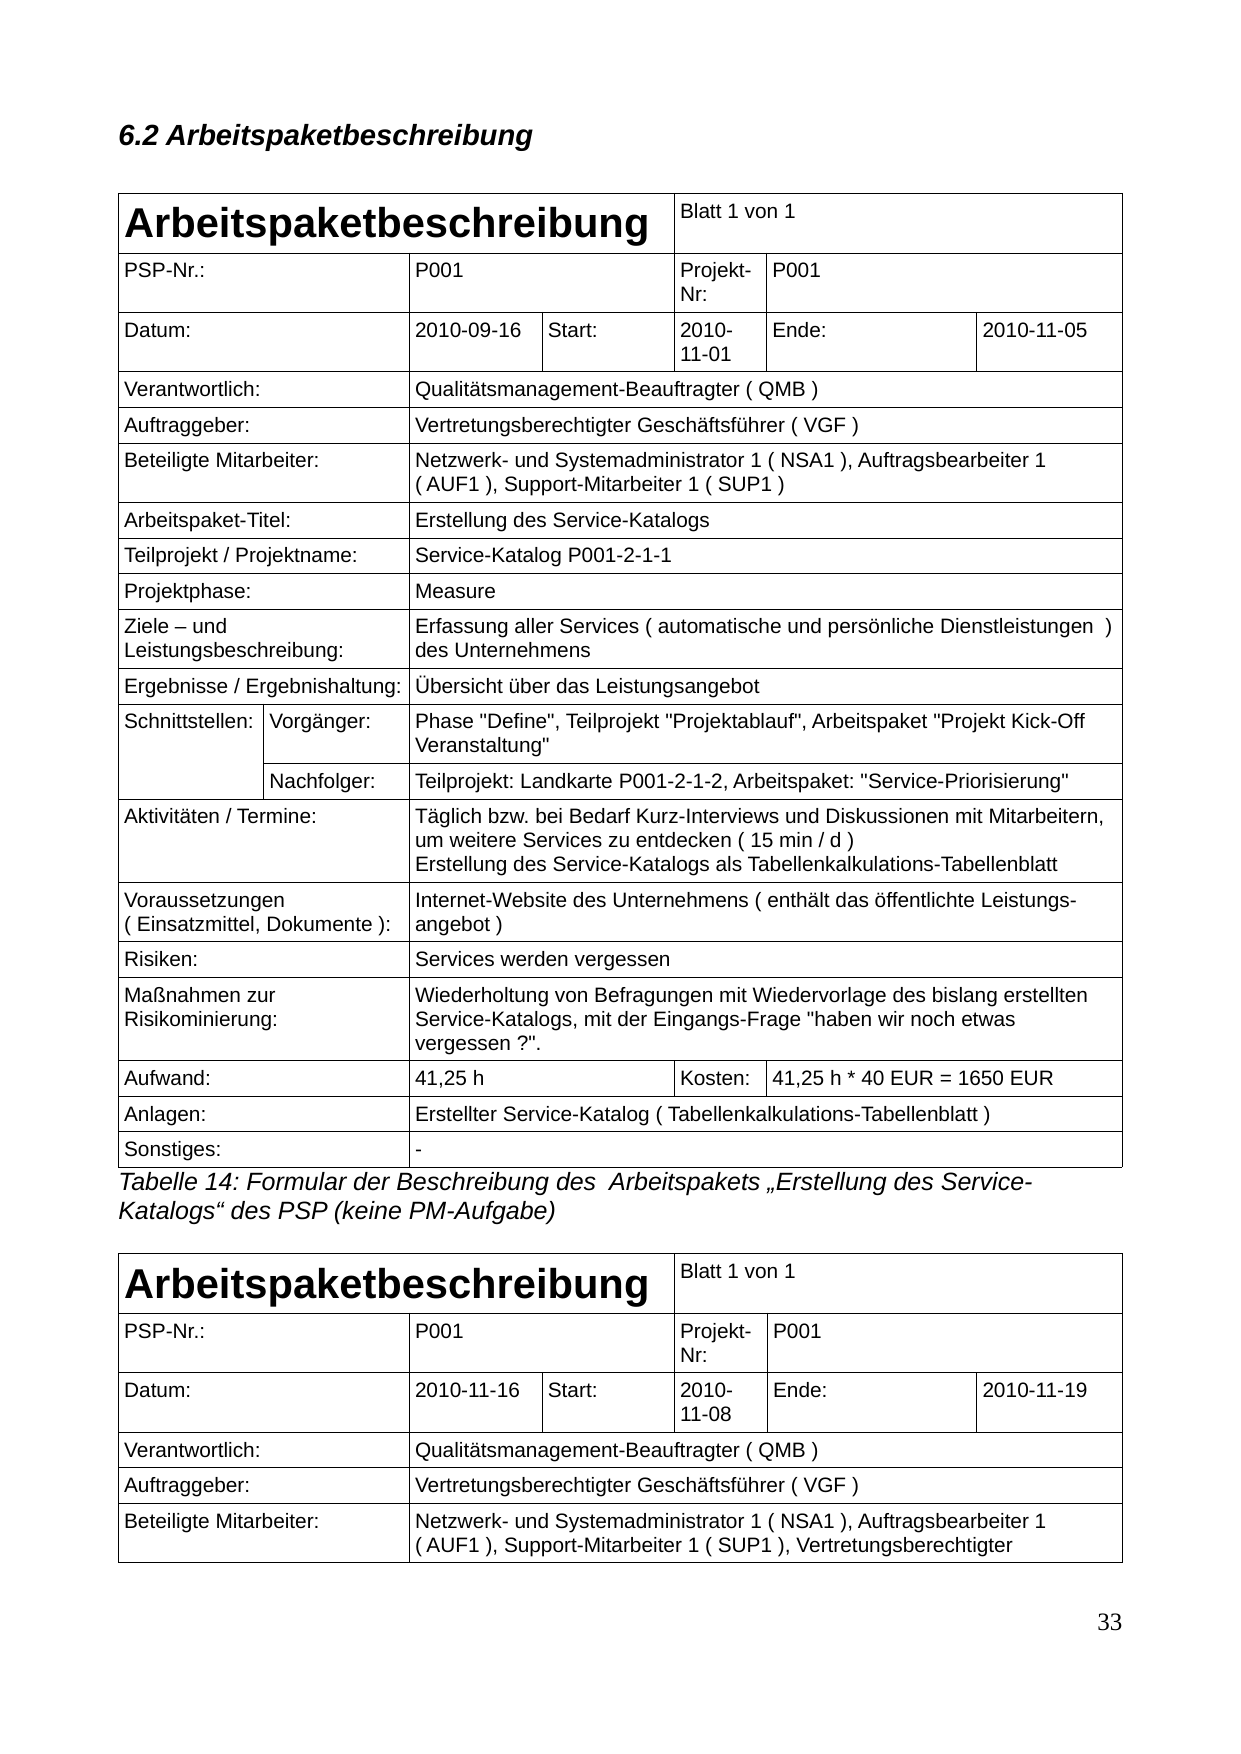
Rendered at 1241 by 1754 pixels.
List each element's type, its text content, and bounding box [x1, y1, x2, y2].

table_cell Netzwerk- und Systemadministrator 1 ( NSA1 ), Auftragsbearbeiter 1 ( AUF1 ), Support-Mitarbeiter 1 ( SUP1 ) [410, 444, 1122, 502]
table_cell Täglich bzw. bei Bedarf Kurz-Interviews und Diskussionen mit Mitarbeitern, um weitere Services zu entdecken ( 15 min / d ) Erstellung des Service-Katalogs als Tabellenkalkulations-Tabellenblatt [410, 800, 1122, 882]
table_cell 2010-09-16 [410, 313, 542, 371]
subtitle 6.2 Arbeitspaketbeschreibung [118, 118, 1122, 152]
table_cell 2010-11-16 [410, 1373, 542, 1432]
table_cell P001 [410, 254, 674, 312]
table_cell Arbeitspaket-Titel: [119, 503, 409, 537]
table_cell 41,25 h [410, 1061, 674, 1096]
table_cell Risiken: [119, 942, 409, 977]
table_cell Übersicht über das Leistungsangebot [410, 669, 1122, 703]
table_cell Erstellter Service-Katalog ( Tabellenkalkulations-Tabellenblatt ) [410, 1097, 1122, 1131]
table_cell Start: [543, 313, 674, 371]
table_cell Services werden vergessen [410, 942, 1122, 977]
table_cell Phase "Define", Teilprojekt "Projektablauf", Arbeitspaket "Projekt Kick-Off Veranstaltung" [410, 705, 1122, 763]
table_cell Voraussetzungen ( Einsatzmittel, Dokumente ): [119, 883, 409, 941]
table_cell P001 [768, 1314, 1122, 1372]
table_cell Netzwerk- und Systemadministrator 1 ( NSA1 ), Auftragsbearbeiter 1 ( AUF1 ), Support-Mitarbeiter 1 ( SUP1 ), Vertretungsberechtigter [410, 1504, 1122, 1562]
table_cell Qualitätsmanagement-Beauftragter ( QMB ) [410, 372, 1122, 407]
table_cell 2010-11-05 [977, 313, 1122, 371]
table_cell Nachfolger: [264, 764, 409, 798]
table_cell Vorgänger: [264, 705, 409, 763]
table_cell Ende: [767, 313, 976, 371]
table_cell Projekt-Nr: [675, 254, 766, 312]
table_cell Beteiligte Mitarbeiter: [119, 444, 409, 502]
table_header Arbeitspaketbeschreibung [119, 194, 674, 252]
table_cell Auftraggeber: [119, 408, 409, 442]
table_cell Aktivitäten / Termine: [119, 800, 409, 882]
table_cell Maßnahmen zur Risikominierung: [119, 978, 409, 1060]
table_cell 2010-11-08 [675, 1373, 767, 1432]
table_cell Measure [410, 574, 1122, 608]
table_header Blatt 1 von 1 [675, 194, 1122, 252]
text Tabelle 14: Formular der Beschreibung des Arbeitspakets „Erstellung des Service-Katalogs“ des PSP (keine PM-Aufgabe) [118, 1168, 1122, 1224]
table_cell PSP-Nr.: [119, 1314, 409, 1372]
table_cell Vertretungsberechtigter Geschäftsführer ( VGF ) [410, 1468, 1122, 1503]
table_cell Ende: [768, 1373, 976, 1432]
table_cell Datum: [119, 313, 409, 371]
table_cell Sonstiges: [119, 1132, 409, 1167]
table_cell 2010-11-01 [675, 313, 766, 371]
table_cell Datum: [119, 1373, 409, 1432]
table_cell Internet-Website des Unternehmens ( enthält das öffentlichte Leistungs-angebot ) [410, 883, 1122, 941]
table_cell Projektphase: [119, 574, 409, 608]
table_cell Verantwortlich: [119, 1433, 409, 1467]
table_cell Erfassung aller Services ( automatische und persönliche Dienstleistungen ) des Unternehmens [410, 610, 1122, 668]
table_cell Ziele – und Leistungsbeschreibung: [119, 610, 409, 668]
table_cell Ergebnisse / Ergebnishaltung: [119, 669, 409, 703]
table_cell Vertretungsberechtigter Geschäftsführer ( VGF ) [410, 408, 1122, 442]
table_header Arbeitspaketbeschreibung [119, 1254, 674, 1313]
table_cell PSP-Nr.: [119, 254, 409, 312]
table_cell Wiederholtung von Befragungen mit Wiedervorlage des bislang erstellten Service-Katalogs, mit der Eingangs-Frage "haben wir noch etwas vergessen ?". [410, 978, 1122, 1060]
table_cell P001 [410, 1314, 674, 1372]
table_cell P001 [767, 254, 1122, 312]
table_cell 41,25 h * 40 EUR = 1650 EUR [767, 1061, 1122, 1096]
table_cell Schnittstellen: [119, 705, 263, 798]
table_header Blatt 1 von 1 [675, 1254, 1122, 1313]
table_cell Anlagen: [119, 1097, 409, 1131]
table_cell Erstellung des Service-Katalogs [410, 503, 1122, 537]
table_cell Service-Katalog P001-2-1-1 [410, 539, 1122, 573]
table_cell Projekt-Nr: [675, 1314, 767, 1372]
table_cell Teilprojekt: Landkarte P001-2-1-2, Arbeitspaket: "Service-Priorisierung" [410, 764, 1122, 798]
table_cell Auftraggeber: [119, 1468, 409, 1503]
table_cell Aufwand: [119, 1061, 409, 1096]
table_cell Qualitätsmanagement-Beauftragter ( QMB ) [410, 1433, 1122, 1467]
table_cell Verantwortlich: [119, 372, 409, 407]
table_cell - [410, 1132, 1122, 1167]
table_cell Start: [543, 1373, 674, 1432]
table_cell Teilprojekt / Projektname: [119, 539, 409, 573]
table_cell 2010-11-19 [977, 1373, 1122, 1432]
table_cell Beteiligte Mitarbeiter: [119, 1504, 409, 1562]
table_cell Kosten: [675, 1061, 766, 1096]
